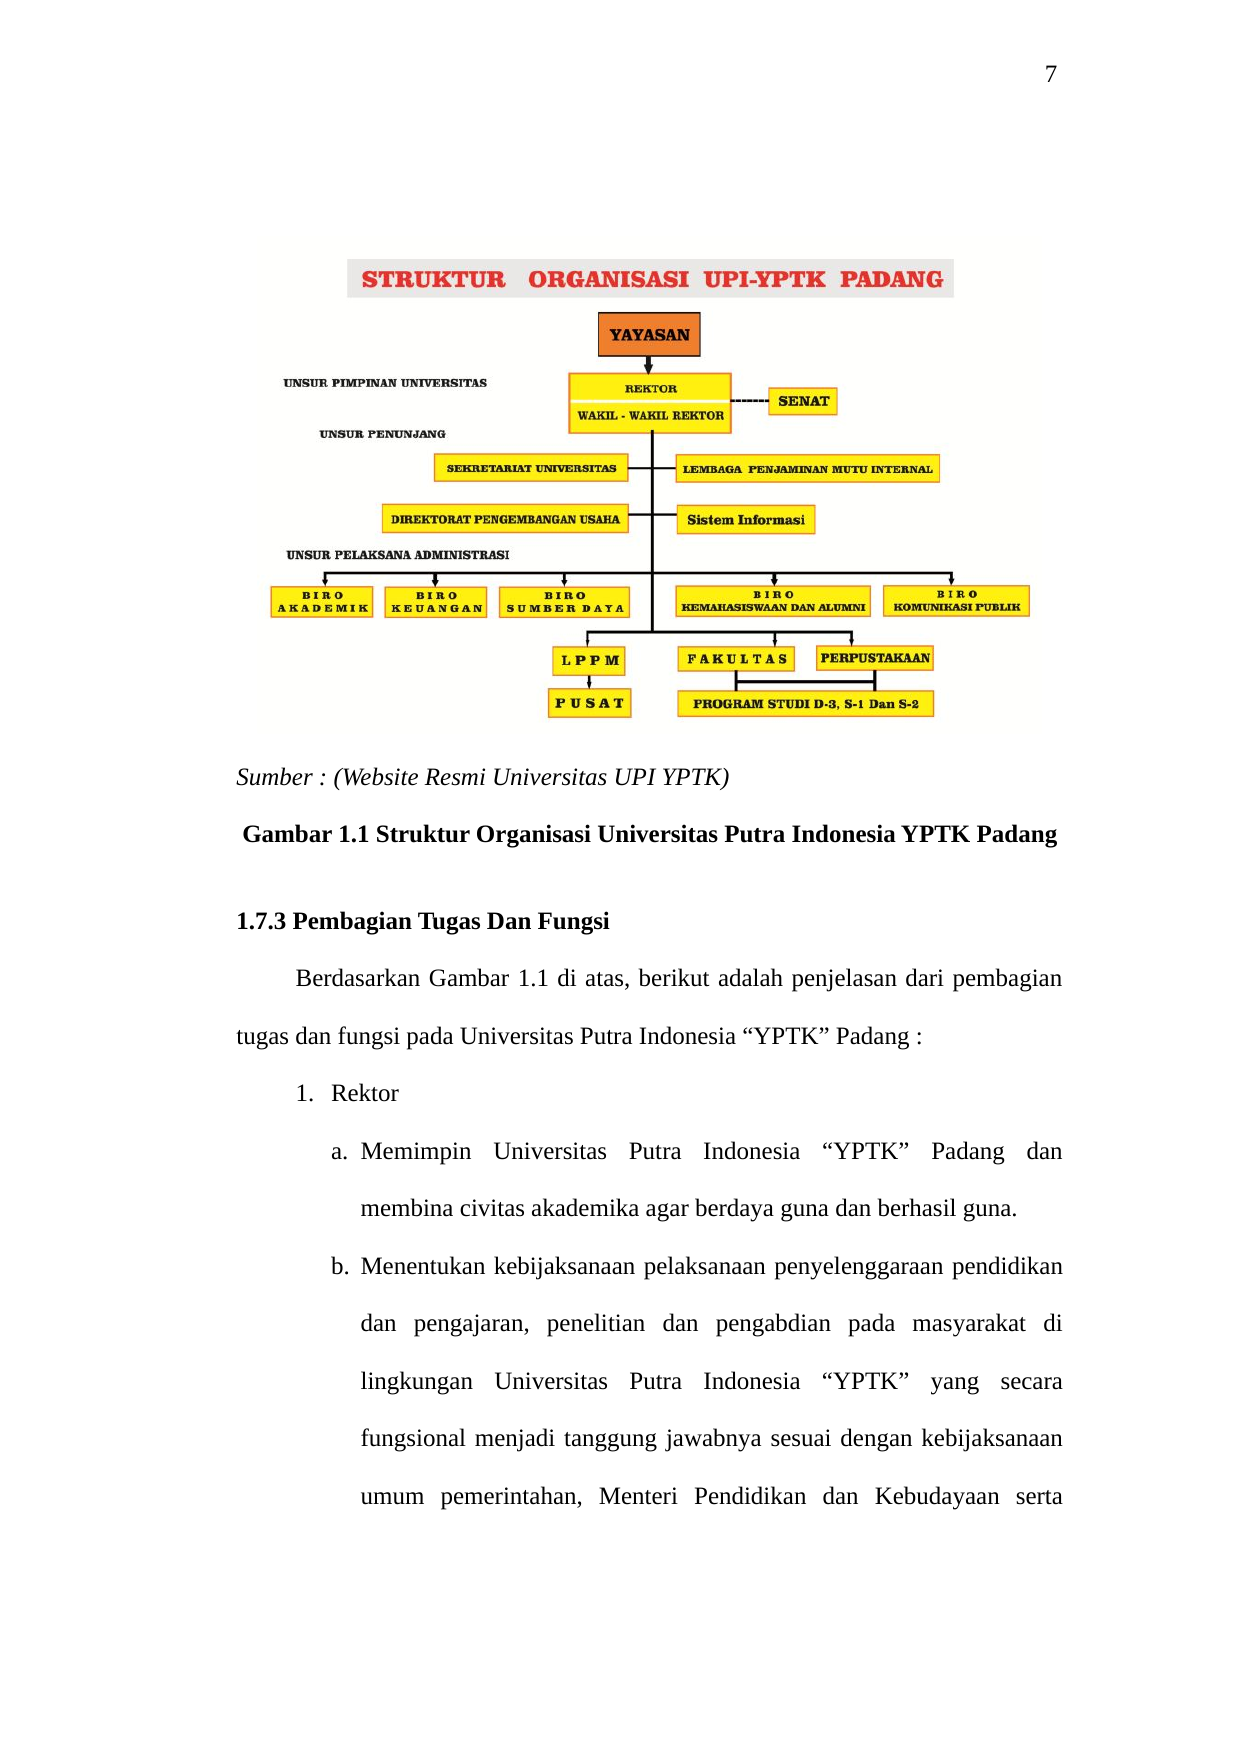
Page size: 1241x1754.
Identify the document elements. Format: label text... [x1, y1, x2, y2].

list Memimpin Universitas Putra Indonesia “YPTK” Padang dan membina civitas akademika agar berdaya guna dan berhasil guna. [331, 1136, 1063, 1222]
text Berdasarkan Gambar 1.1 di atas, berikut adalah penjelasan dari pembagian tugas dan fungsi pada Universitas Putra Indonesia “YPTK” Padang : [236, 963, 1063, 1049]
list Menentukan kebijaksanaan pelaksanaan penyelenggaraan pendidikan dan pengajaran, penelitian dan pengabdian pada masyarakat di lingkungan Universitas Putra Indonesia “YPTK” yang secara fungsional menjadi tanggung jawabnya sesuai dengan kebijaksanaan umum pemerintahan, Menteri Pendidikan dan Kebudayaan serta [331, 1251, 1063, 1509]
subtitle 1.7.3 Pembagian Tugas Dan Fungsi [236, 906, 1063, 934]
picture [257, 236, 1042, 734]
text Gambar 1.1 Struktur Organisasi Universitas Putra Indonesia YPTK Padang [236, 819, 1063, 848]
text Sumber : (Website Resmi Universitas UPI YPTK) [236, 762, 1063, 791]
list Rektor [295, 1078, 1063, 1107]
